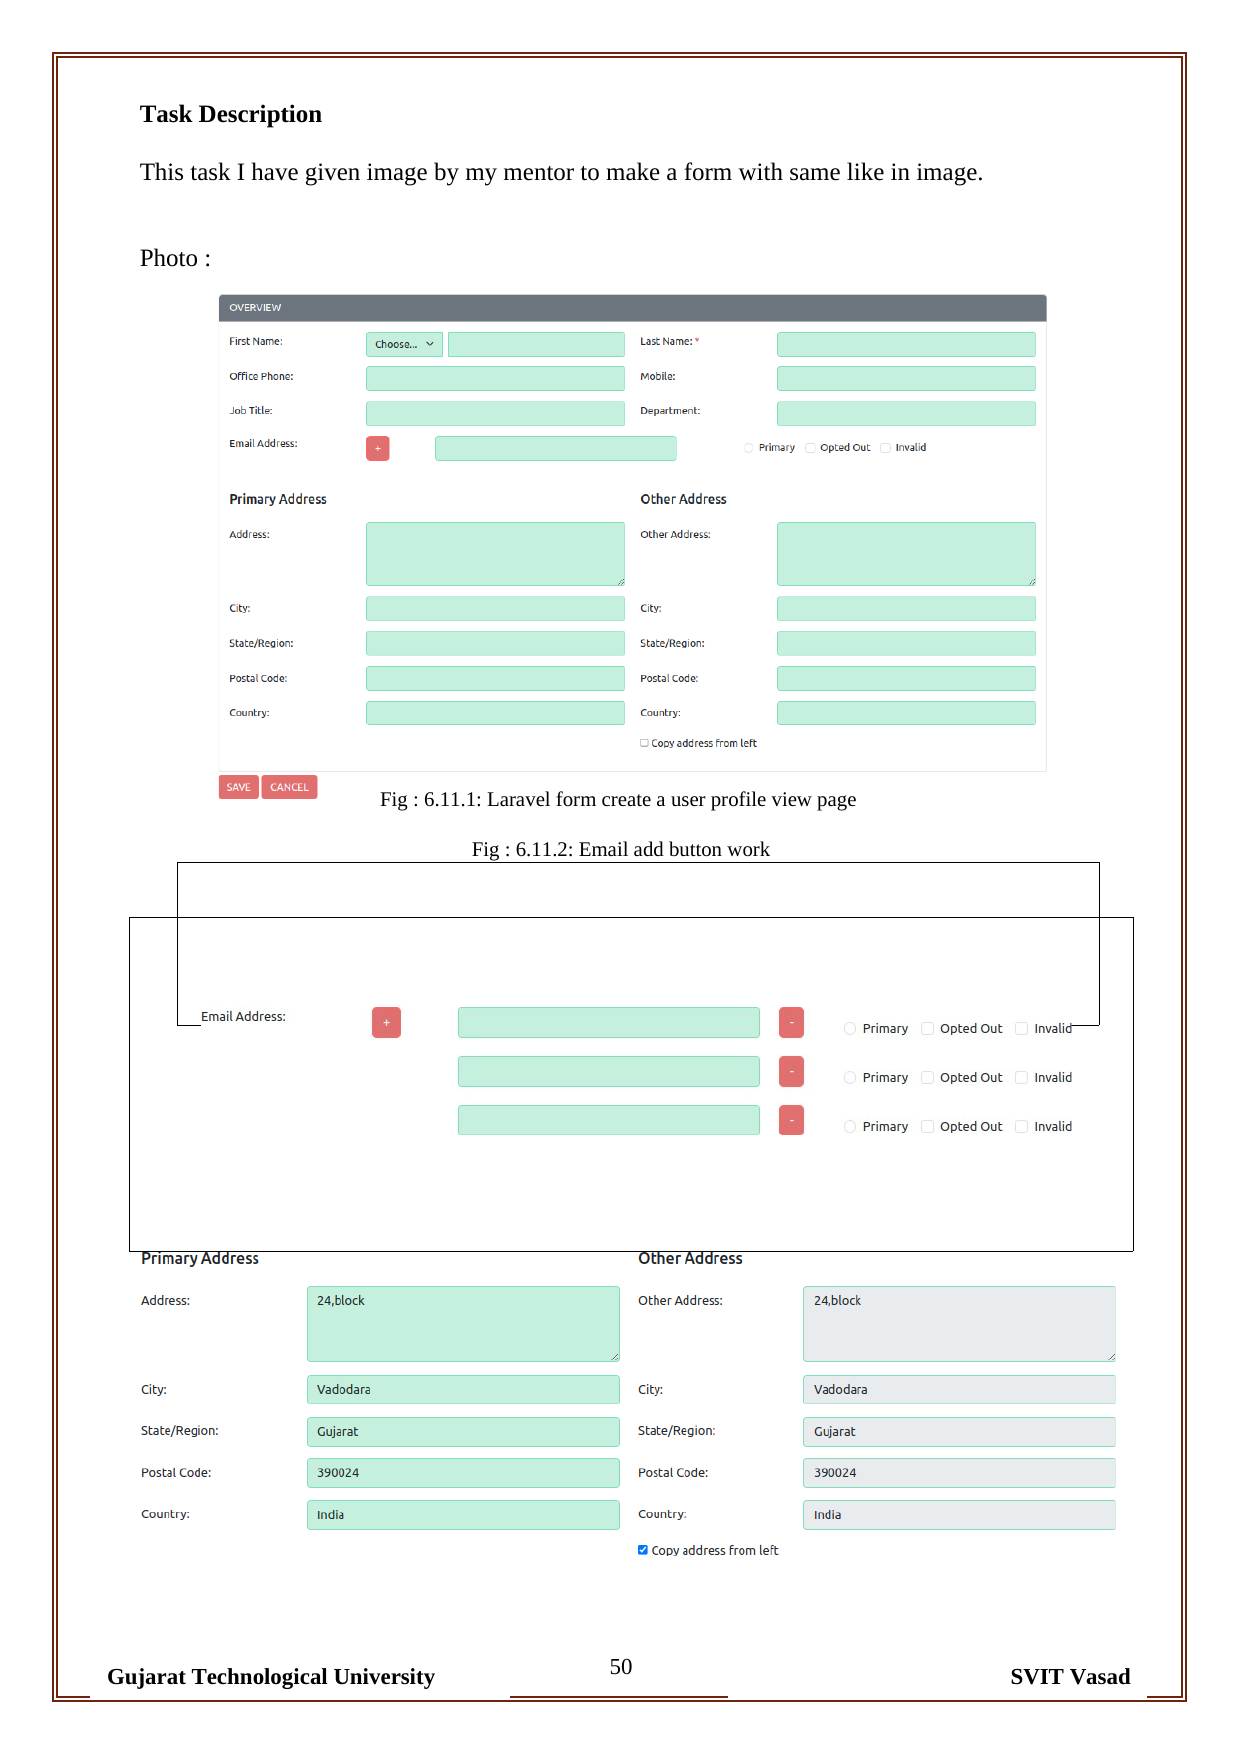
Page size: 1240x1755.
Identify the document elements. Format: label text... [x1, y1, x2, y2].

text Fig : 6.11.1: Laravel form create a user profile view page [139, 787, 1102, 811]
text Fig : 6.11.2: Email add button work [139, 837, 1102, 861]
text Photo : [139, 243, 1102, 272]
picture [140, 1252, 1116, 1556]
text Task Description This task I have given image by my mentor to make a form with same like in image. [139, 99, 1102, 185]
picture [201, 1007, 1072, 1135]
picture [218, 294, 1047, 799]
